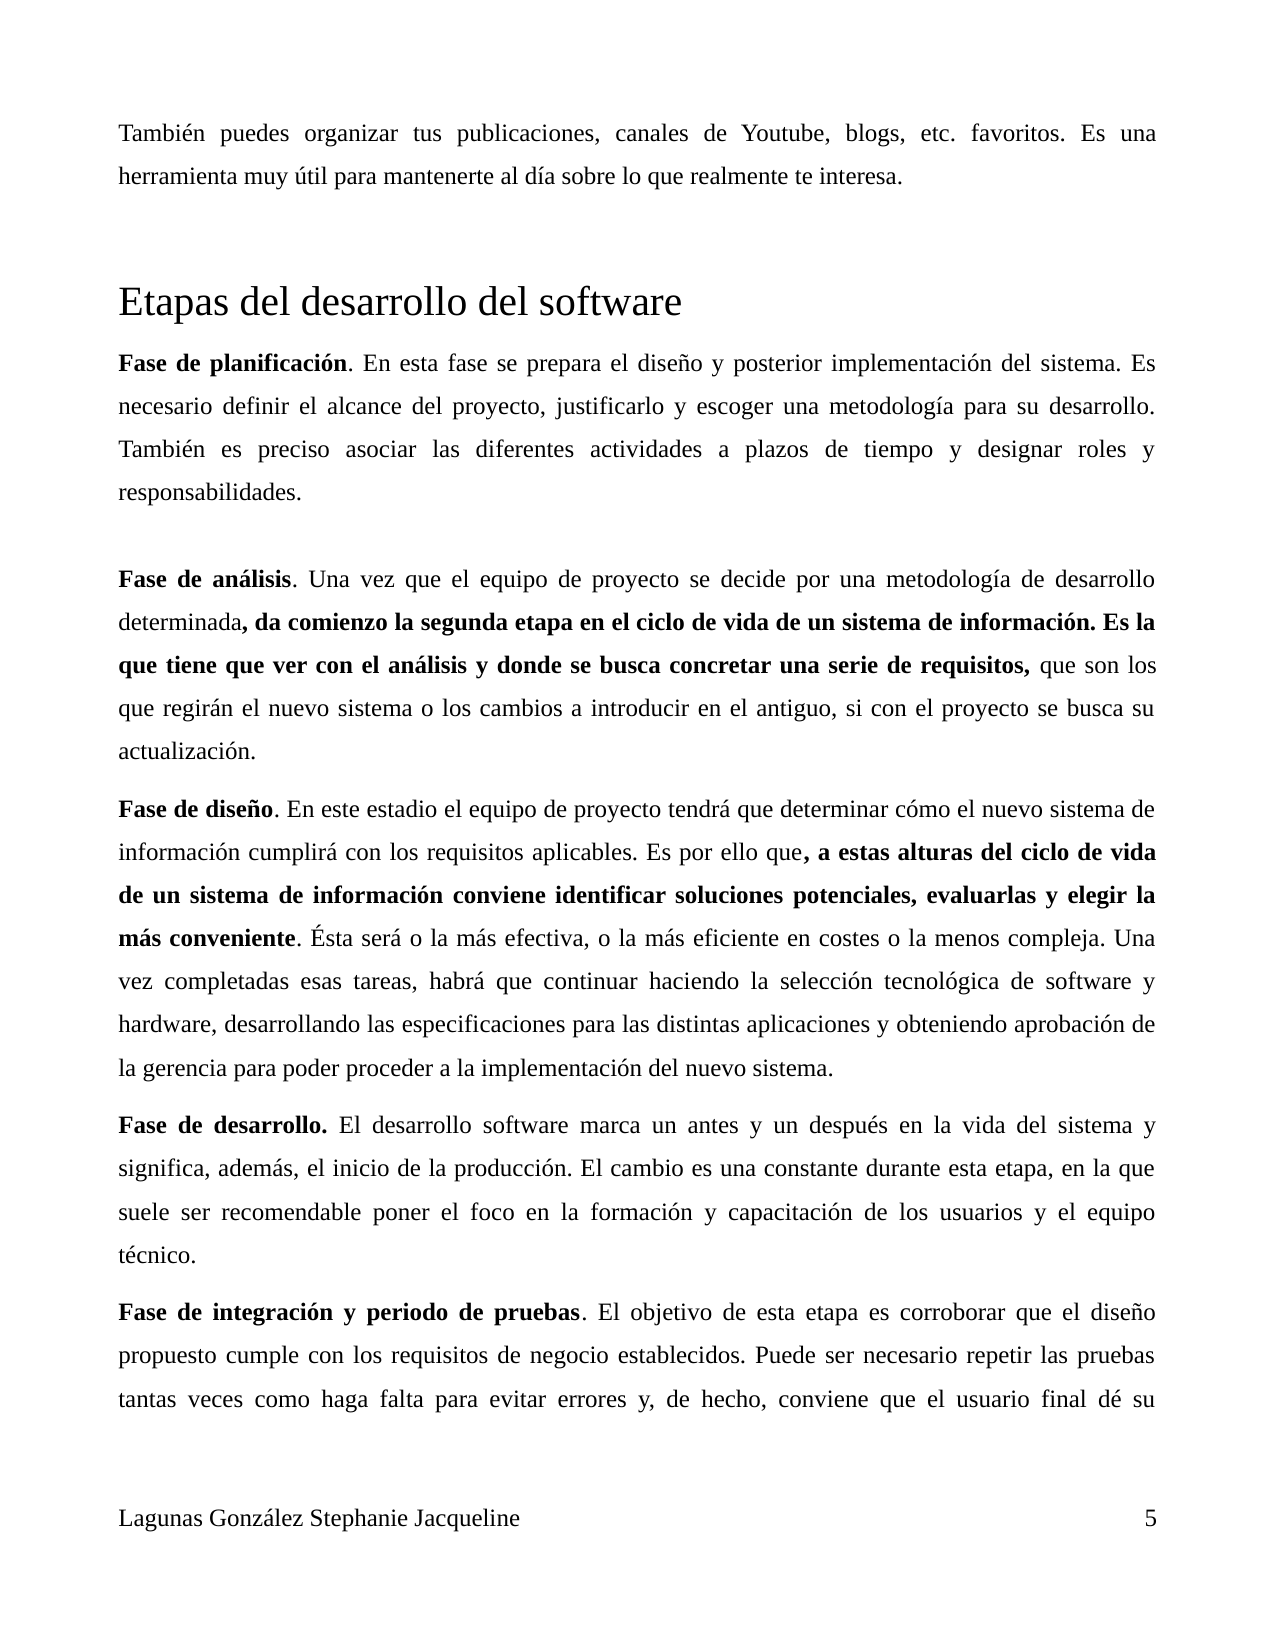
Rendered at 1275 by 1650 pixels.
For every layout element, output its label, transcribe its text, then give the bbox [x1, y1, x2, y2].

text Etapas del desarrollo del software [118, 276, 1157, 324]
text Fase de integración y periodo de pruebas. El objetivo de esta etapa es corroborar que el diseño propuesto cumple con los requisitos de negocio establecidos. Puede ser necesario repetir las pruebas tantas veces como haga falta para evitar errores y, de hecho, conviene que el usuario final dé su [118, 1297, 1157, 1412]
text Fase de planificación. En esta fase se prepara el diseño y posterior implementación del sistema. Es necesario definir el alcance del proyecto, justificarlo y escoger una metodología para su desarrollo. También es preciso asociar las diferentes actividades a plazos de tiempo y designar roles y responsabilidades. [118, 348, 1157, 506]
text También puedes organizar tus publicaciones, canales de Youtube, blogs, etc. favoritos. Es una herramienta muy útil para mantenerte al día sobre lo que realmente te interesa. [118, 118, 1157, 190]
text Fase de diseño. En este estadio el equipo de proyecto tendrá que determinar cómo el nuevo sistema de información cumplirá con los requisitos aplicables. Es por ello que, a estas alturas del ciclo de vida de un sistema de información conviene identificar soluciones potenciales, evaluarlas y elegir la más conveniente. Ésta será o la más efectiva, o la más eficiente en costes o la menos compleja. Una vez completadas esas tareas, habrá que continuar haciendo la selección tecnológica de software y hardware, desarrollando las especificaciones para las distintas aplicaciones y obteniendo aprobación de la gerencia para poder proceder a la implementación del nuevo sistema. [118, 794, 1157, 1081]
text Fase de análisis. Una vez que el equipo de proyecto se decide por una metodología de desarrollo determinada, da comienzo la segunda etapa en el ciclo de vida de un sistema de información. Es la que tiene que ver con el análisis y donde se busca concretar una serie de requisitos, que son los que regirán el nuevo sistema o los cambios a introducir en el antiguo, si con el proyecto se busca su actualización. [118, 564, 1157, 765]
text Fase de desarrollo. El desarrollo software marca un antes y un después en la vida del sistema y significa, además, el inicio de la producción. El cambio es una constante durante esta etapa, en la que suele ser recomendable poner el foco en la formación y capacitación de los usuarios y el equipo técnico. [118, 1110, 1157, 1268]
